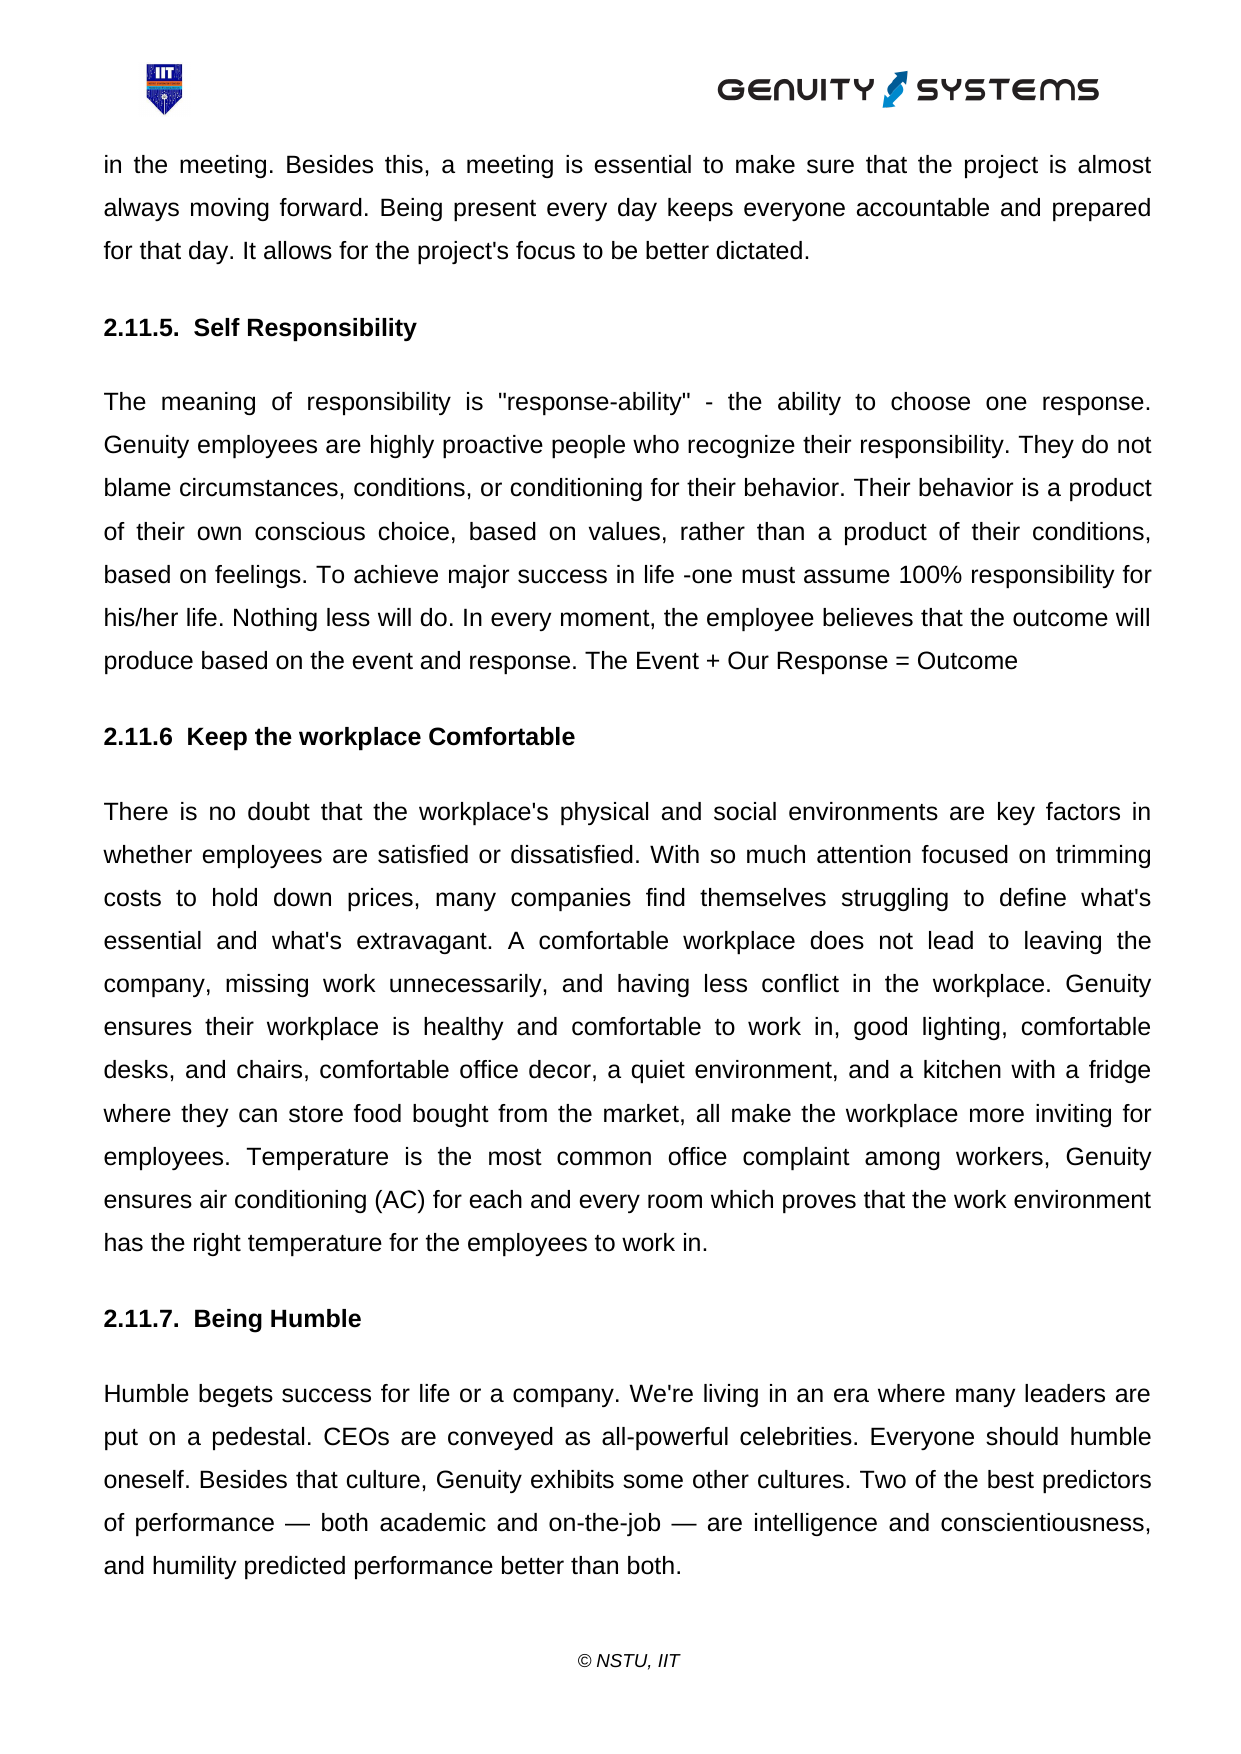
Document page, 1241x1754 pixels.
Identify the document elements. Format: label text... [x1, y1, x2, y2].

text There is no doubt that the workplace's physical and social environments are key factors in whether employees are satisfied or dissatisfied. With so much attention focused on trimming costs to hold down prices, many companies find themselves struggling to define what's essential and what's extravagant. A comfortable workplace does not lead to leaving the company, missing work unnecessarily, and having less conflict in the workplace. Genuity ensures their workplace is healthy and comfortable to work in, good lighting, comfortable desks, and chairs, comfortable office decor, a quiet environment, and a kitchen with a fridge where they can store food bought from the market, all make the workplace more inviting for employees. Temperature is the most common office complaint among workers, Genuity ensures air conditioning (AC) for each and every room which proves that the work environment has the right temperature for the employees to work in. [103, 797, 1153, 1257]
text in the meeting. Besides this, a meeting is essential to make sure that the project is almost always moving forward. Being present every day keeps everyone accountable and prepared for that day. It allows for the project's focus to be better dictated. [103, 150, 1153, 265]
picture [714, 70, 1101, 108]
subtitle 2.11.5. Self Responsibility [103, 313, 1153, 341]
text Humble begets success for life or a company. We're living in an era where many leaders are put on a pedestal. CEOs are conveyed as all-powerful celebrities. Everyone should humble oneself. Besides that culture, Genuity exhibits some other cultures. Two of the best predictors of performance — both academic and on-the-job — are intelligence and conscientiousness, and humility predicted performance better than both. [103, 1379, 1153, 1580]
text The meaning of responsibility is "response-ability" - the ability to choose one response. Genuity employees are highly proactive people who recognize their responsibility. They do not blame circumstances, conditions, or conditioning for their behavior. Their behavior is a product of their own conscious choice, based on values, rather than a product of their conditions, based on feelings. To achieve major success in life -one must assume 100% responsibility for his/her life. Nothing less will do. In every moment, the employee believes that the outcome will produce based on the event and response. The Event + Our Response = Outcome [103, 387, 1153, 674]
picture [137, 62, 192, 117]
subtitle 2.11.7. Being Humble [103, 1304, 1153, 1333]
subtitle 2.11.6 Keep the workplace Comfortable [103, 722, 1153, 751]
